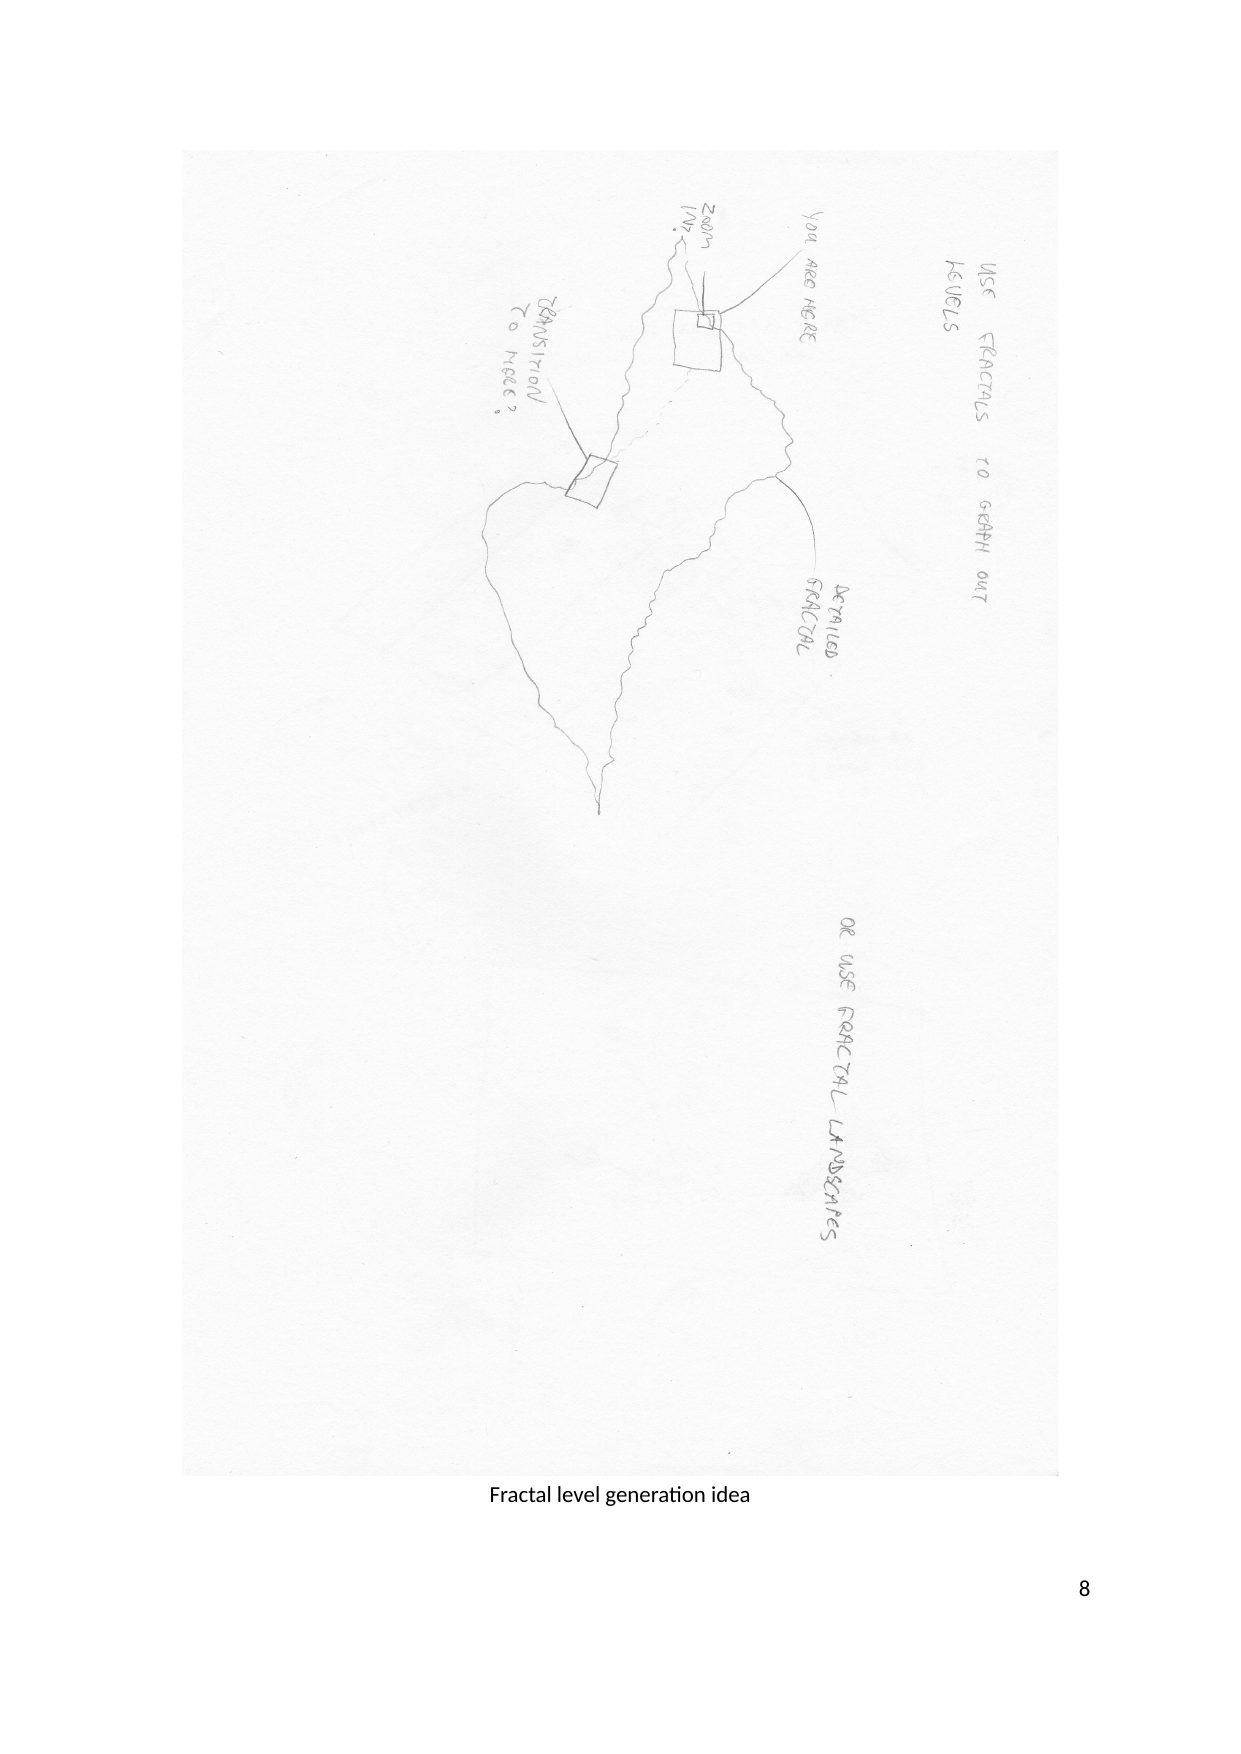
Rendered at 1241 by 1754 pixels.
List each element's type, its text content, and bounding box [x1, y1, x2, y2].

picture [181, 150, 1059, 1476]
text Fractal level generation idea [150, 150, 1090, 1508]
